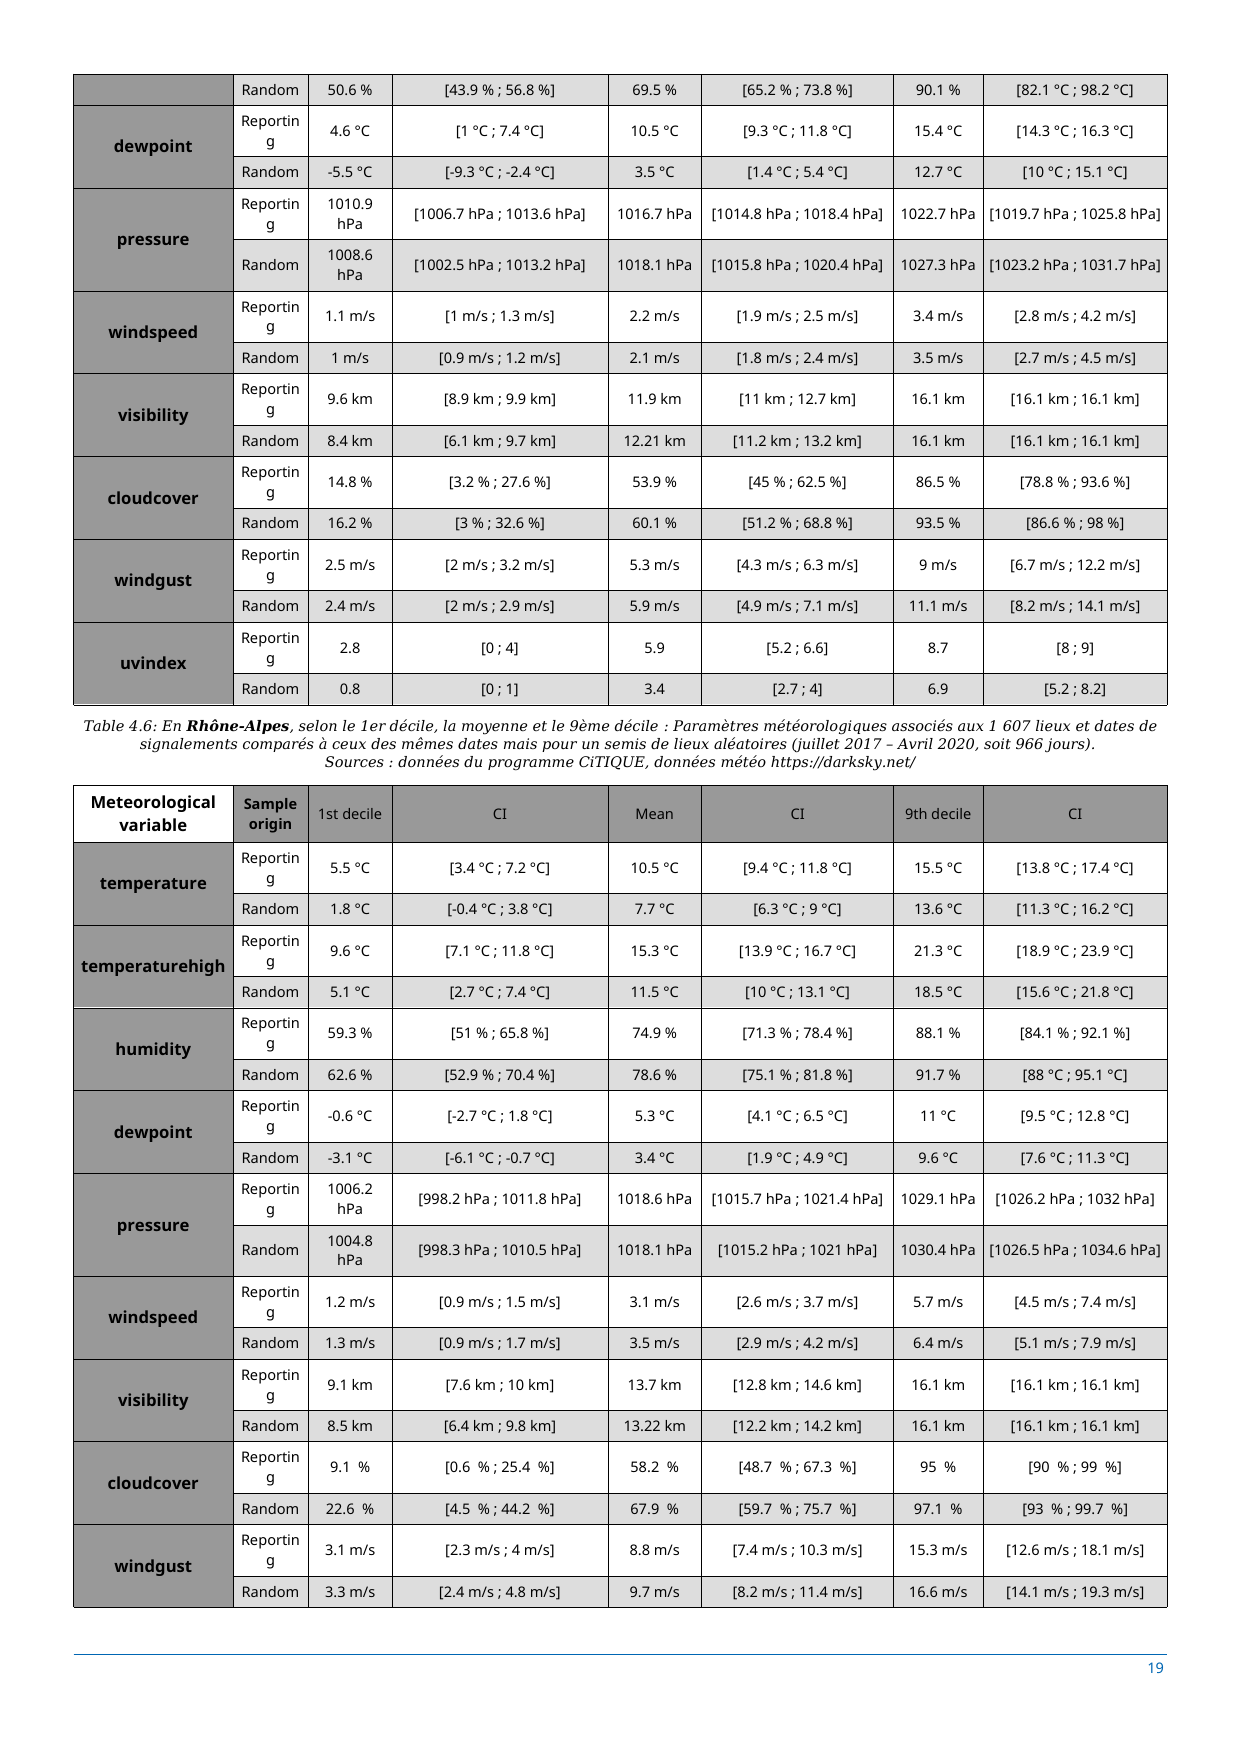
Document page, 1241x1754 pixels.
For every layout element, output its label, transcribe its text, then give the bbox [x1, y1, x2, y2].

table_cell [2.8 m/s ; 4.2 m/s] [984, 292, 1167, 342]
table_cell 59.3 % [309, 1009, 392, 1059]
table_cell pressure [74, 1174, 233, 1276]
table_header CI [393, 786, 608, 842]
table_cell 9 m/s [894, 540, 983, 590]
table_cell 8.8 m/s [609, 1525, 701, 1576]
table_cell Reporting [234, 623, 308, 673]
table_cell [1 °C ; 7.4 °C] [393, 106, 608, 156]
table_cell [6.7 m/s ; 12.2 m/s] [984, 540, 1167, 590]
table_cell 6.9 [894, 674, 983, 704]
table_cell [9.3 °C ; 11.8 °C] [702, 106, 893, 156]
table_cell [71.3 % ; 78.4 %] [702, 1009, 893, 1059]
table_cell 5.9 m/s [609, 591, 701, 622]
table_cell [2.7 m/s ; 4.5 m/s] [984, 343, 1167, 373]
table_cell Reporting [234, 1525, 308, 1576]
table_cell 60.1 % [609, 509, 701, 539]
table_cell visibility [74, 374, 233, 456]
table_cell 12.21 km [609, 426, 701, 456]
table_cell Random [234, 1411, 308, 1441]
table_cell -0.6 °C [309, 1091, 392, 1142]
text Table 4.6: En Rhône-Alpes, selon le 1er décile, la moyenne et le 9ème décile : Paramètres météorologiques associés aux 1 607 lieux et dates de signalements comparés à ceux des mêmes dates mais pour un semis de lieux aléatoires (juillet 2017 – Avril 2020, soit 966 jours). Sources : données du programme CiTIQUE, données météo https://darksky.net/ [73, 717, 1167, 771]
table_cell 16.1 km [894, 1411, 983, 1441]
table_cell [18.9 °C ; 23.9 °C] [984, 926, 1167, 976]
table_cell 5.7 m/s [894, 1277, 983, 1327]
table_cell [93 % ; 99.7 %] [984, 1494, 1167, 1524]
table_cell [1015.7 hPa ; 1021.4 hPa] [702, 1174, 893, 1224]
table_cell [0.9 m/s ; 1.5 m/s] [393, 1277, 608, 1327]
table_cell [0 ; 4] [393, 623, 608, 673]
table_cell [2.6 m/s ; 3.7 m/s] [702, 1277, 893, 1327]
table_cell 9.6 km [309, 374, 392, 425]
table_cell Random [234, 1328, 308, 1359]
table_cell 15.3 °C [609, 926, 701, 976]
table_cell [6.3 °C ; 9 °C] [702, 894, 893, 925]
table_cell 11.5 °C [609, 977, 701, 1007]
table_cell [0.9 m/s ; 1.7 m/s] [393, 1328, 608, 1359]
table_cell 8.7 [894, 623, 983, 673]
table_cell [16.1 km ; 16.1 km] [984, 374, 1167, 425]
table_cell 1008.6 hPa [309, 240, 392, 291]
table_cell [3.4 °C ; 7.2 °C] [393, 843, 608, 893]
table_cell [8.9 km ; 9.9 km] [393, 374, 608, 425]
table_cell [13.9 °C ; 16.7 °C] [702, 926, 893, 976]
table_cell [86.6 % ; 98 %] [984, 509, 1167, 539]
table_cell 5.9 [609, 623, 701, 673]
table_cell [-0.4 °C ; 3.8 °C] [393, 894, 608, 925]
table_cell windgust [74, 1525, 233, 1607]
table_cell 6.4 m/s [894, 1328, 983, 1359]
table_cell 2.5 m/s [309, 540, 392, 590]
table_cell [12.8 km ; 14.6 km] [702, 1360, 893, 1410]
table_cell Reporting [234, 843, 308, 893]
table_header CI [984, 786, 1167, 842]
table_cell [6.1 km ; 9.7 km] [393, 426, 608, 456]
table_cell 11.9 km [609, 374, 701, 425]
table_cell [52.9 % ; 70.4 %] [393, 1060, 608, 1090]
table_header Sample origin [234, 786, 308, 842]
table_cell 1.3 m/s [309, 1328, 392, 1359]
table_cell [1019.7 hPa ; 1025.8 hPa] [984, 189, 1167, 239]
table_cell 3.5 m/s [609, 1328, 701, 1359]
table_cell Random [234, 977, 308, 1007]
table_cell [2.7 ; 4] [702, 674, 893, 704]
table_cell Random [234, 157, 308, 188]
table_cell Random [234, 1226, 308, 1276]
table_cell [1023.2 hPa ; 1031.7 hPa] [984, 240, 1167, 291]
table_header 1st decile [309, 786, 392, 842]
table_cell 1018.1 hPa [609, 240, 701, 291]
table_cell Random [234, 1143, 308, 1173]
table_cell [1.4 °C ; 5.4 °C] [702, 157, 893, 188]
table_cell 1.2 m/s [309, 1277, 392, 1327]
table_cell [-2.7 °C ; 1.8 °C] [393, 1091, 608, 1142]
table_cell [12.2 km ; 14.2 km] [702, 1411, 893, 1441]
table_cell [1015.8 hPa ; 1020.4 hPa] [702, 240, 893, 291]
table_header 9th decile [894, 786, 983, 842]
table_header Meteorological variable [74, 786, 233, 842]
table_cell Random [234, 591, 308, 622]
table_cell [82.1 °C ; 98.2 °C] [984, 75, 1167, 105]
table_cell Random [234, 674, 308, 704]
table_cell [9.5 °C ; 12.8 °C] [984, 1091, 1167, 1142]
table_cell 62.6 % [309, 1060, 392, 1090]
table_header Mean [609, 786, 701, 842]
table_cell [2.7 °C ; 7.4 °C] [393, 977, 608, 1007]
table_cell windspeed [74, 292, 233, 373]
table_cell -3.1 °C [309, 1143, 392, 1173]
table_cell 53.9 % [609, 457, 701, 507]
table_cell Random [234, 894, 308, 925]
table_cell [7.1 °C ; 11.8 °C] [393, 926, 608, 976]
table_cell 13.7 km [609, 1360, 701, 1410]
table_cell 58.2 % [609, 1442, 701, 1493]
table_cell 1018.1 hPa [609, 1226, 701, 1276]
table_cell 86.5 % [894, 457, 983, 507]
table_cell 90.1 % [894, 75, 983, 105]
table_cell temperature [74, 843, 233, 925]
table_cell [3 % ; 32.6 %] [393, 509, 608, 539]
table_cell 3.4 °C [609, 1143, 701, 1173]
table_cell [0.6 % ; 25.4 %] [393, 1442, 608, 1493]
table_cell 69.5 % [609, 75, 701, 105]
table_cell [4.9 m/s ; 7.1 m/s] [702, 591, 893, 622]
table_cell [6.4 km ; 9.8 km] [393, 1411, 608, 1441]
table_cell 1018.6 hPa [609, 1174, 701, 1224]
table_cell 1010.9 hPa [309, 189, 392, 239]
table_cell 9.6 °C [309, 926, 392, 976]
table_cell Reporting [234, 106, 308, 156]
table_cell [5.2 ; 6.6] [702, 623, 893, 673]
table_cell [13.8 °C ; 17.4 °C] [984, 843, 1167, 893]
table_cell 15.3 m/s [894, 1525, 983, 1576]
table_cell 1022.7 hPa [894, 189, 983, 239]
table_cell 3.4 [609, 674, 701, 704]
table_cell 8.5 km [309, 1411, 392, 1441]
table_cell [1.9 °C ; 4.9 °C] [702, 1143, 893, 1173]
table_cell [78.8 % ; 93.6 %] [984, 457, 1167, 507]
table_cell 11 °C [894, 1091, 983, 1142]
table_cell Reporting [234, 1174, 308, 1224]
table_cell 1.1 m/s [309, 292, 392, 342]
table_cell dewpoint [74, 1091, 233, 1173]
table_cell [90 % ; 99 %] [984, 1442, 1167, 1493]
table_cell 9.1 km [309, 1360, 392, 1410]
table_cell 78.6 % [609, 1060, 701, 1090]
table_cell Reporting [234, 457, 308, 507]
table_cell 11.1 m/s [894, 591, 983, 622]
table_cell [74, 75, 233, 105]
table_cell 22.6 % [309, 1494, 392, 1524]
table_cell [15.6 °C ; 21.8 °C] [984, 977, 1167, 1007]
table_cell [1 m/s ; 1.3 m/s] [393, 292, 608, 342]
table_cell pressure [74, 189, 233, 291]
table_cell 1006.2 hPa [309, 1174, 392, 1224]
table_cell 2.2 m/s [609, 292, 701, 342]
table_cell [7.4 m/s ; 10.3 m/s] [702, 1525, 893, 1576]
table_cell 1 m/s [309, 343, 392, 373]
table_cell [11.3 °C ; 16.2 °C] [984, 894, 1167, 925]
table_cell 67.9 % [609, 1494, 701, 1524]
table_cell 5.3 °C [609, 1091, 701, 1142]
table_cell 91.7 % [894, 1060, 983, 1090]
table_cell Reporting [234, 926, 308, 976]
table_cell 8.4 km [309, 426, 392, 456]
table_cell 50.6 % [309, 75, 392, 105]
table_cell 5.1 °C [309, 977, 392, 1007]
table_cell 3.3 m/s [309, 1577, 392, 1607]
table_cell 16.6 m/s [894, 1577, 983, 1607]
table_cell 9.1 % [309, 1442, 392, 1493]
table_cell [12.6 m/s ; 18.1 m/s] [984, 1525, 1167, 1576]
table_cell 74.9 % [609, 1009, 701, 1059]
table_cell 16.2 % [309, 509, 392, 539]
table_cell [8.2 m/s ; 14.1 m/s] [984, 591, 1167, 622]
table_cell [16.1 km ; 16.1 km] [984, 1411, 1167, 1441]
table_cell [51 % ; 65.8 %] [393, 1009, 608, 1059]
table_cell dewpoint [74, 106, 233, 188]
table_cell Reporting [234, 292, 308, 342]
table_cell [59.7 % ; 75.7 %] [702, 1494, 893, 1524]
table_cell Reporting [234, 189, 308, 239]
table_cell [5.1 m/s ; 7.9 m/s] [984, 1328, 1167, 1359]
table_cell Reporting [234, 374, 308, 425]
table_cell [45 % ; 62.5 %] [702, 457, 893, 507]
table_cell [1.9 m/s ; 2.5 m/s] [702, 292, 893, 342]
table_cell 4.6 °C [309, 106, 392, 156]
table_cell [14.3 °C ; 16.3 °C] [984, 106, 1167, 156]
table_cell 88.1 % [894, 1009, 983, 1059]
table_cell 2.1 m/s [609, 343, 701, 373]
table_cell [-6.1 °C ; -0.7 °C] [393, 1143, 608, 1173]
table_cell [2 m/s ; 2.9 m/s] [393, 591, 608, 622]
table_cell [3.2 % ; 27.6 %] [393, 457, 608, 507]
table_cell 16.1 km [894, 374, 983, 425]
table_cell [9.4 °C ; 11.8 °C] [702, 843, 893, 893]
table_cell Reporting [234, 1009, 308, 1059]
table_cell 15.4 °C [894, 106, 983, 156]
table_cell humidity [74, 1009, 233, 1090]
table_cell [4.5 m/s ; 7.4 m/s] [984, 1277, 1167, 1327]
table_cell Random [234, 426, 308, 456]
table_cell [1.8 m/s ; 2.4 m/s] [702, 343, 893, 373]
table_cell [43.9 % ; 56.8 %] [393, 75, 608, 105]
table_cell 1027.3 hPa [894, 240, 983, 291]
table_cell Random [234, 75, 308, 105]
table_cell [1006.7 hPa ; 1013.6 hPa] [393, 189, 608, 239]
table_cell uvindex [74, 623, 233, 704]
table_cell [5.2 ; 8.2] [984, 674, 1167, 704]
table_cell 1004.8 hPa [309, 1226, 392, 1276]
table_cell 95 % [894, 1442, 983, 1493]
table_cell [-9.3 °C ; -2.4 °C] [393, 157, 608, 188]
table_cell [1014.8 hPa ; 1018.4 hPa] [702, 189, 893, 239]
table_cell windspeed [74, 1277, 233, 1359]
table_cell 10.5 °C [609, 106, 701, 156]
table_cell Random [234, 509, 308, 539]
table_cell 1029.1 hPa [894, 1174, 983, 1224]
table_cell 5.3 m/s [609, 540, 701, 590]
table_cell [11 km ; 12.7 km] [702, 374, 893, 425]
table_cell [7.6 °C ; 11.3 °C] [984, 1143, 1167, 1173]
table_cell 93.5 % [894, 509, 983, 539]
table_cell cloudcover [74, 1442, 233, 1524]
table_cell [1026.5 hPa ; 1034.6 hPa] [984, 1226, 1167, 1276]
table_cell 3.5 m/s [894, 343, 983, 373]
table_cell 16.1 km [894, 426, 983, 456]
table_cell [75.1 % ; 81.8 %] [702, 1060, 893, 1090]
table_cell Reporting [234, 1360, 308, 1410]
table_cell 1016.7 hPa [609, 189, 701, 239]
table_cell 1.8 °C [309, 894, 392, 925]
table_cell Random [234, 240, 308, 291]
table_cell windgust [74, 540, 233, 622]
table_cell [51.2 % ; 68.8 %] [702, 509, 893, 539]
table_cell 14.8 % [309, 457, 392, 507]
table_cell [0 ; 1] [393, 674, 608, 704]
table_cell [4.1 °C ; 6.5 °C] [702, 1091, 893, 1142]
table_cell 16.1 km [894, 1360, 983, 1410]
table_cell 3.1 m/s [309, 1525, 392, 1576]
table_cell [88 °C ; 95.1 °C] [984, 1060, 1167, 1090]
table_cell 1030.4 hPa [894, 1226, 983, 1276]
table_cell [0.9 m/s ; 1.2 m/s] [393, 343, 608, 373]
table_cell 3.5 °C [609, 157, 701, 188]
table_cell 9.7 m/s [609, 1577, 701, 1607]
table_cell [2 m/s ; 3.2 m/s] [393, 540, 608, 590]
table_cell visibility [74, 1360, 233, 1441]
table_cell 13.6 °C [894, 894, 983, 925]
table_cell 2.8 [309, 623, 392, 673]
table_cell [8 ; 9] [984, 623, 1167, 673]
table_cell [1015.2 hPa ; 1021 hPa] [702, 1226, 893, 1276]
table_cell [65.2 % ; 73.8 %] [702, 75, 893, 105]
table_cell Random [234, 1060, 308, 1090]
table_cell 0.8 [309, 674, 392, 704]
table_cell Reporting [234, 1277, 308, 1327]
table_cell [2.3 m/s ; 4 m/s] [393, 1525, 608, 1576]
table_header CI [702, 786, 893, 842]
table_cell Random [234, 1494, 308, 1524]
table_cell 13.22 km [609, 1411, 701, 1441]
table_cell [10 °C ; 13.1 °C] [702, 977, 893, 1007]
table_cell 10.5 °C [609, 843, 701, 893]
table_cell cloudcover [74, 457, 233, 539]
table_cell 3.1 m/s [609, 1277, 701, 1327]
table_cell [7.6 km ; 10 km] [393, 1360, 608, 1410]
table_cell [2.4 m/s ; 4.8 m/s] [393, 1577, 608, 1607]
table_cell [14.1 m/s ; 19.3 m/s] [984, 1577, 1167, 1607]
table_cell [10 °C ; 15.1 °C] [984, 157, 1167, 188]
table_cell [998.3 hPa ; 1010.5 hPa] [393, 1226, 608, 1276]
table_cell 5.5 °C [309, 843, 392, 893]
table_cell Reporting [234, 540, 308, 590]
table_cell 15.5 °C [894, 843, 983, 893]
table_cell [84.1 % ; 92.1 %] [984, 1009, 1167, 1059]
table_cell 9.6 °C [894, 1143, 983, 1173]
table_cell [4.5 % ; 44.2 %] [393, 1494, 608, 1524]
table_cell [16.1 km ; 16.1 km] [984, 1360, 1167, 1410]
table_cell 21.3 °C [894, 926, 983, 976]
table_cell 3.4 m/s [894, 292, 983, 342]
table_cell [48.7 % ; 67.3 %] [702, 1442, 893, 1493]
table_cell 97.1 % [894, 1494, 983, 1524]
table_cell Reporting [234, 1091, 308, 1142]
table_cell [2.9 m/s ; 4.2 m/s] [702, 1328, 893, 1359]
table_cell [11.2 km ; 13.2 km] [702, 426, 893, 456]
table_cell 12.7 °C [894, 157, 983, 188]
table_cell 7.7 °C [609, 894, 701, 925]
table_cell -5.5 °C [309, 157, 392, 188]
table_cell Reporting [234, 1442, 308, 1493]
table_cell Random [234, 1577, 308, 1607]
table_cell [1002.5 hPa ; 1013.2 hPa] [393, 240, 608, 291]
table_cell [1026.2 hPa ; 1032 hPa] [984, 1174, 1167, 1224]
table_cell Random [234, 343, 308, 373]
table_cell [8.2 m/s ; 11.4 m/s] [702, 1577, 893, 1607]
table_cell [4.3 m/s ; 6.3 m/s] [702, 540, 893, 590]
table_cell [16.1 km ; 16.1 km] [984, 426, 1167, 456]
table_cell temperaturehigh [74, 926, 233, 1007]
table_cell [998.2 hPa ; 1011.8 hPa] [393, 1174, 608, 1224]
table_cell 2.4 m/s [309, 591, 392, 622]
table_cell 18.5 °C [894, 977, 983, 1007]
